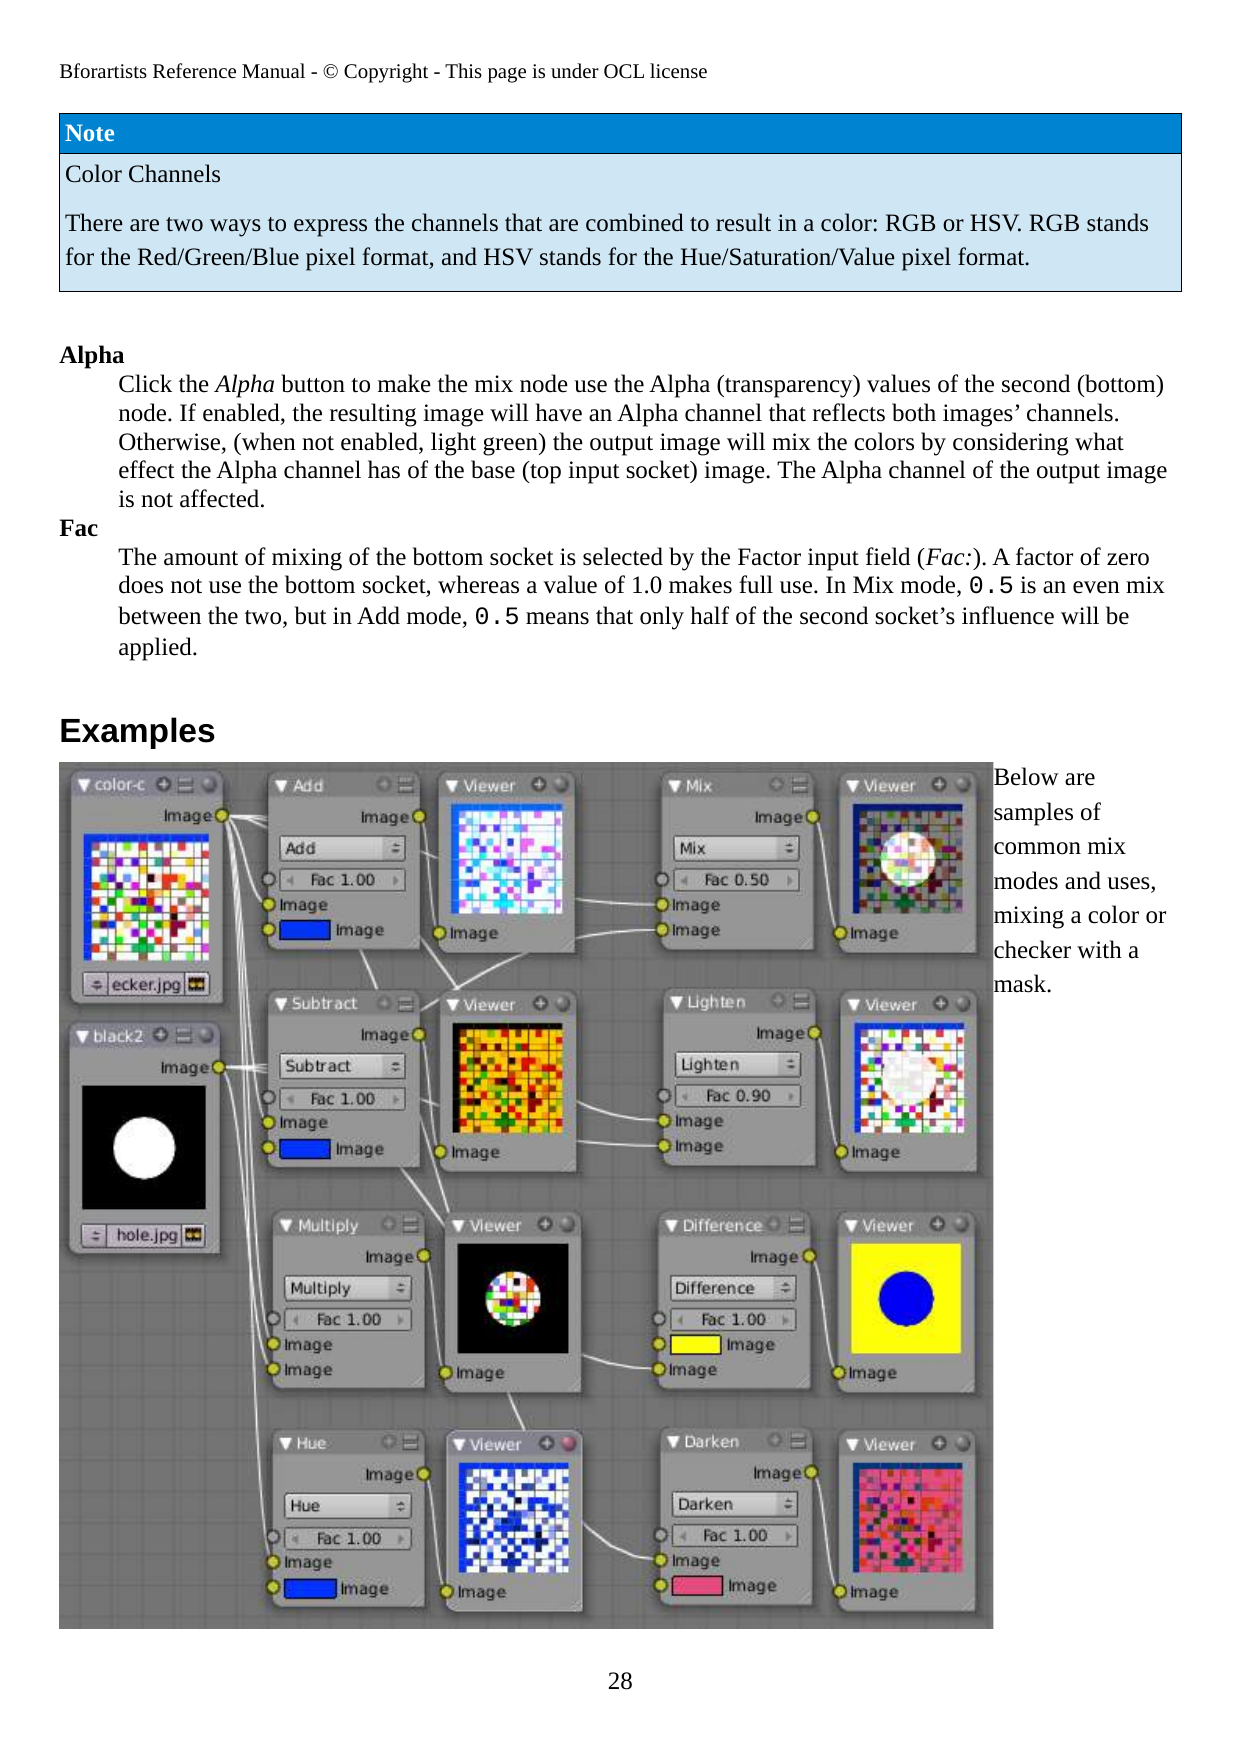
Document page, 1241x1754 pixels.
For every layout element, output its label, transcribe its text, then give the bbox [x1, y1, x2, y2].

subtitle Alpha [59, 341, 1181, 369]
list Click the Alpha button to make the mix node use the Alpha (transparency) values of the second (bottom) node. If enabled, the resulting image will have an Alpha channel that reflects both images’ channels. Otherwise, (when not enabled, light green) the output image will mix the colors by considering what effect the Alpha channel has of the base (top input socket) image. The Alpha channel of the output image is not affected. [118, 369, 1181, 513]
table_header Note [60, 114, 1181, 153]
table_cell Color Channels There are two ways to express the channels that are combined to result in a color: RGB or HSV. RGB stands for the Red/Green/Blue pixel format, and HSV stands for the Hue/Saturation/Value pixel format. [60, 154, 1181, 291]
text Below are samples of common mix modes and uses, mixing a color or checker with a mask. [994, 762, 1181, 998]
picture [59, 762, 994, 1629]
list The amount of mixing of the bottom socket is selected by the Factor input field (Fac:). A factor of zero does not use the bottom socket, whereas a value of 1.0 makes full use. In Mix mode, 0.5 is an even mix between the two, but in Add mode, 0.5 means that only half of the second socket’s influence will be applied. [118, 542, 1181, 661]
subtitle Examples [59, 711, 1181, 750]
subtitle Fac [59, 513, 1181, 542]
